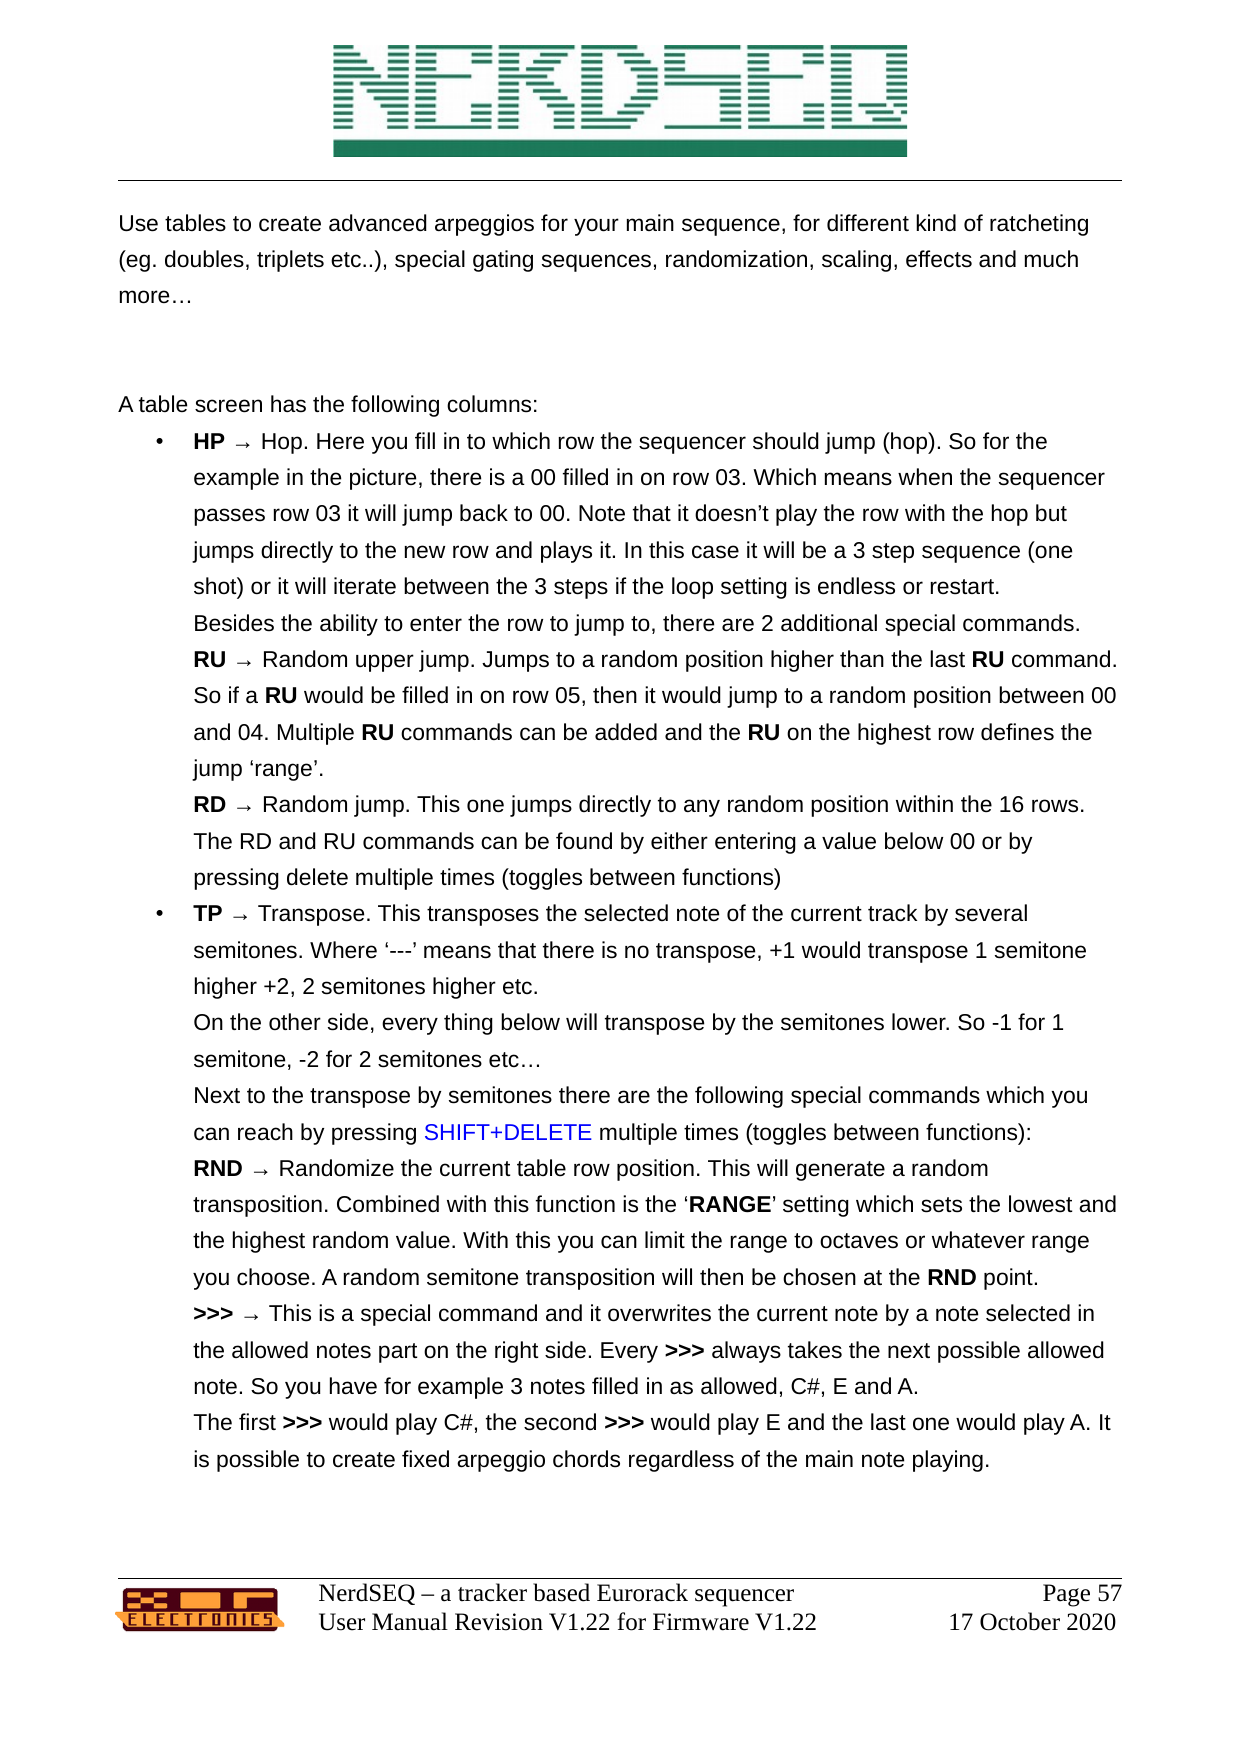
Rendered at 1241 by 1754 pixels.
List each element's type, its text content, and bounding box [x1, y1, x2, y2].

text A table screen has the following columns: [118, 391, 1122, 418]
picture [333, 45, 908, 157]
list So if a RU would be filled in on row 05, then it would jump to a random position between 00 and 04. Multiple RU commands can be added and the RU on the highest row defines the jump ‘range’. [156, 682, 1122, 781]
list The RD and RU commands can be found by either entering a value below 00 or by pressing delete multiple times (toggles between functions) [156, 828, 1122, 890]
list TP → Transpose. This transposes the selected note of the current track by several semitones. Where ‘---’ means that there is no transpose, +1 would transpose 1 semitone higher +2, 2 semitones higher etc. On the other side, every thing below will transpose by the semitones lower. So -1 for 1 semitone, -2 for 2 semitones etc… [156, 900, 1122, 1072]
list RND → Randomize the current table row position. This will generate a random transposition. Combined with this function is the ‘RANGE’ setting which sets the lowest and the highest random value. With this you can limit the range to octaves or whatever range you choose. A random semitone transposition will then be chosen at the RND point. [156, 1155, 1122, 1290]
list HP → Hop. Here you fill in to which row the sequencer should jump (hop). So for the example in the picture, there is a 00 filled in on row 03. Which means when the sequencer passes row 03 it will jump back to 00. Note that it doesn’t play the row with the hop but jumps directly to the new row and plays it. In this case it will be a 3 step sequence (one shot) or it will iterate between the 3 steps if the loop setting is endless or restart. [156, 428, 1122, 599]
text Use tables to create advanced arpeggios for your main sequence, for different kind of ratcheting (eg. doubles, triplets etc..), special gating sequences, randomization, scaling, effects and much more… [118, 209, 1122, 309]
list The first >>> would play C#, the second >>> would play E and the last one would play A. It is possible to create fixed arpeggio chords regardless of the main note playing. [156, 1409, 1122, 1508]
list RU → Random upper jump. Jumps to a random position higher than the last RU command. [156, 646, 1122, 672]
list >>> → This is a special command and it overwrites the current note by a note selected in the allowed notes part on the right side. Every >>> always takes the next possible allowed note. So you have for example 3 notes filled in as allowed, C#, E and A. [156, 1300, 1122, 1399]
list Besides the ability to enter the row to jump to, there are 2 additional special commands. [156, 609, 1122, 636]
list RD → Random jump. This one jumps directly to any random position within the 16 rows. [156, 791, 1122, 818]
picture [115, 1584, 285, 1634]
list Next to the transpose by semitones there are the following special commands which you can reach by pressing SHIFT+DELETE multiple times (toggles between functions): [156, 1082, 1122, 1145]
